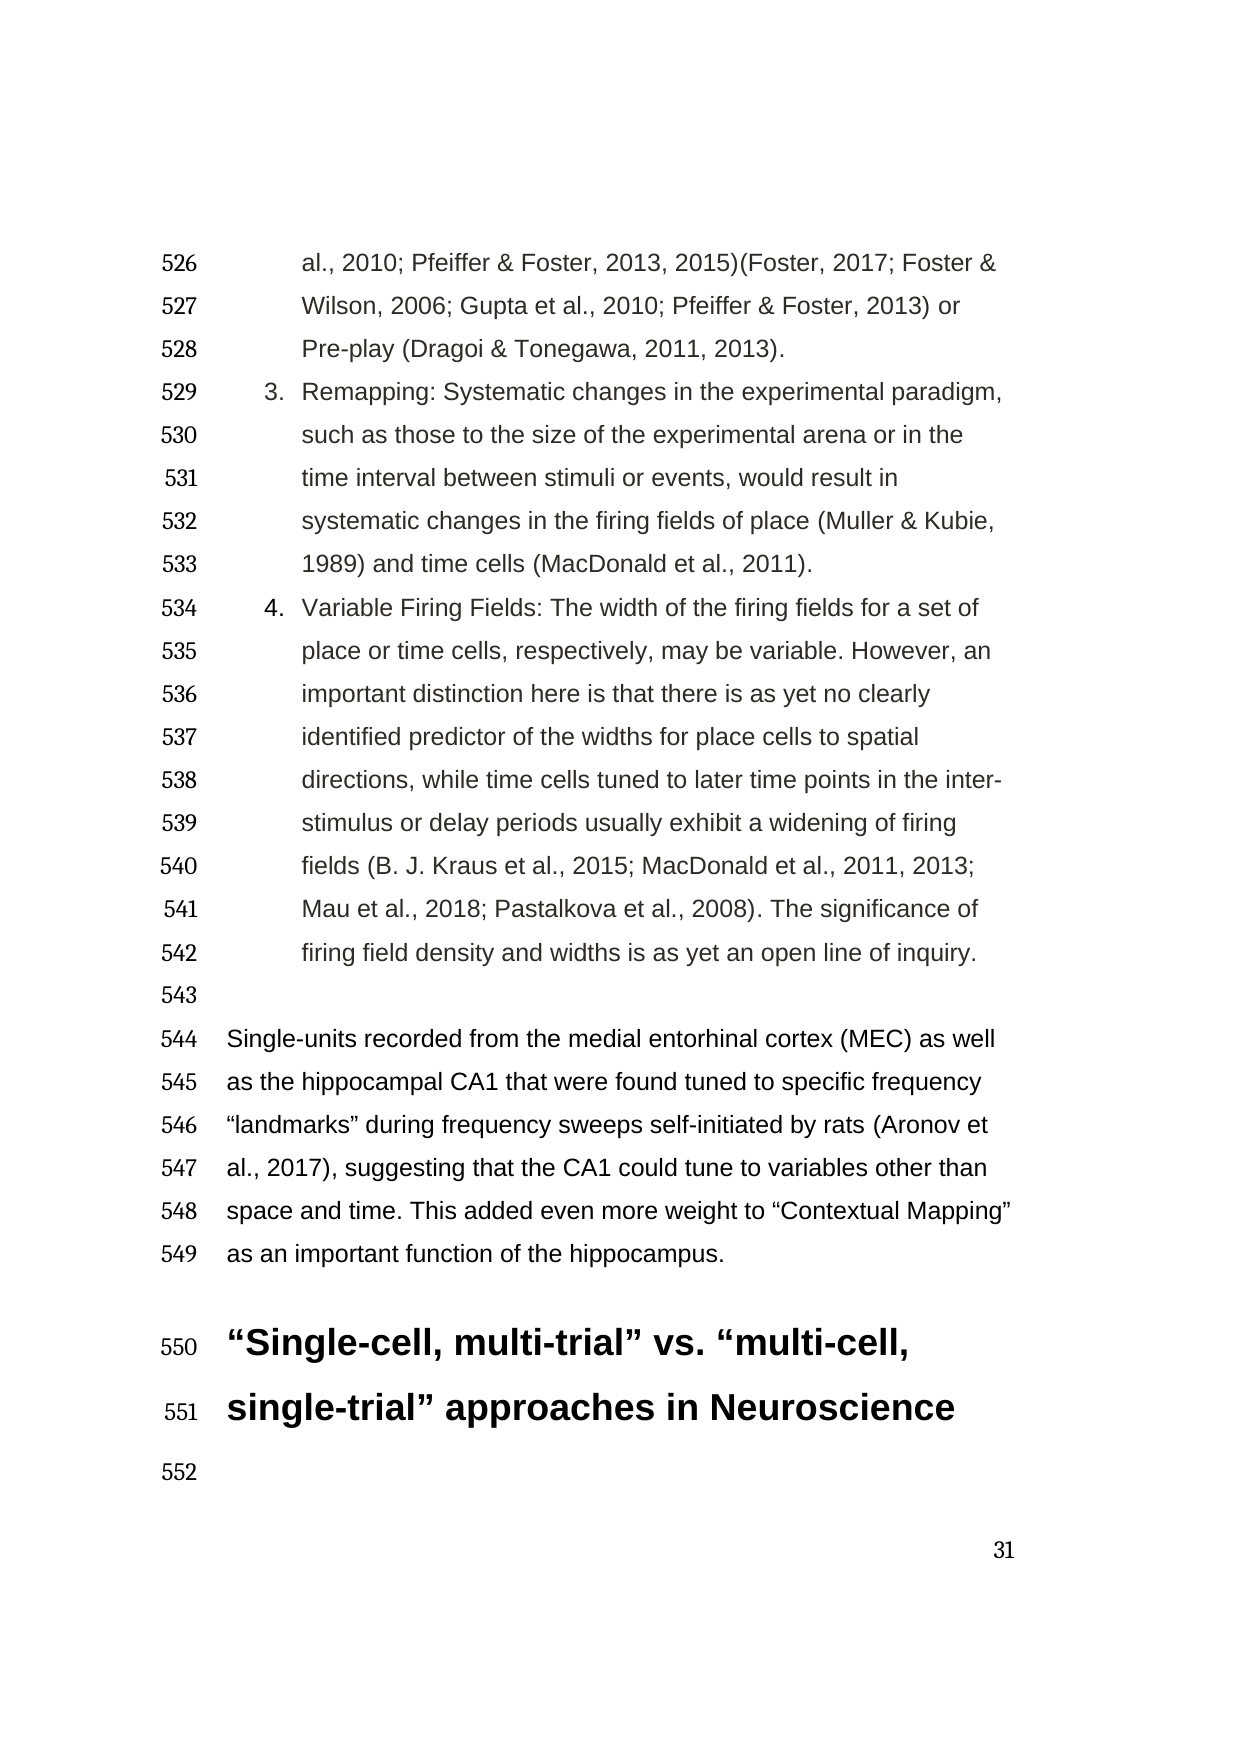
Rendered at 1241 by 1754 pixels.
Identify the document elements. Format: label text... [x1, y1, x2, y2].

text Single-units recorded from the medial entorhinal cortex (MEC) as well as the hippocampal CA1 that were found tuned to specific frequency “landmarks” during frequency sweeps self-initiated by rats (Aronov et al., 2017)⁠, suggesting that the CA1 could tune to variables other than space and time. This added even more weight to “Contextual Mapping” as an important function of the hippocampus. [226, 1024, 1014, 1268]
subtitle “Single-cell, multi-trial” vs. “multi-cell, single-trial” approaches in Neuroscience [226, 1320, 1014, 1428]
list Remapping: Systematic changes in the experimental paradigm, such as those to the size of the experimental arena or in the time interval between stimuli or events, would result in systematic changes in the firing fields of place (Muller & Kubie, 1989)⁠ and time cells (MacDonald et al., 2011)⁠. [264, 377, 1014, 578]
list Variable Firing Fields: The width of the firing fields for a set of place or time cells, respectively, may be variable. However, an important distinction here is that there is as yet no clearly identified predictor of the widths for place cells to spatial directions, while time cells tuned to later time points in the inter-stimulus or delay periods usually exhibit a widening of firing fields (B. J. Kraus et al., 2015; MacDonald et al., 2011, 2013; Mau et al., 2018; Pastalkova et al., 2008)⁠. The significance of firing field density and widths is as yet an open line of inquiry. [264, 593, 1014, 966]
list al., 2010; Pfeiffer & Foster, 2013, 2015)⁠(Foster, 2017; Foster & Wilson, 2006; Gupta et al., 2010; Pfeiffer & Foster, 2013) or Pre-play (Dragoi & Tonegawa, 2011, 2013)⁠. [264, 248, 1014, 363]
